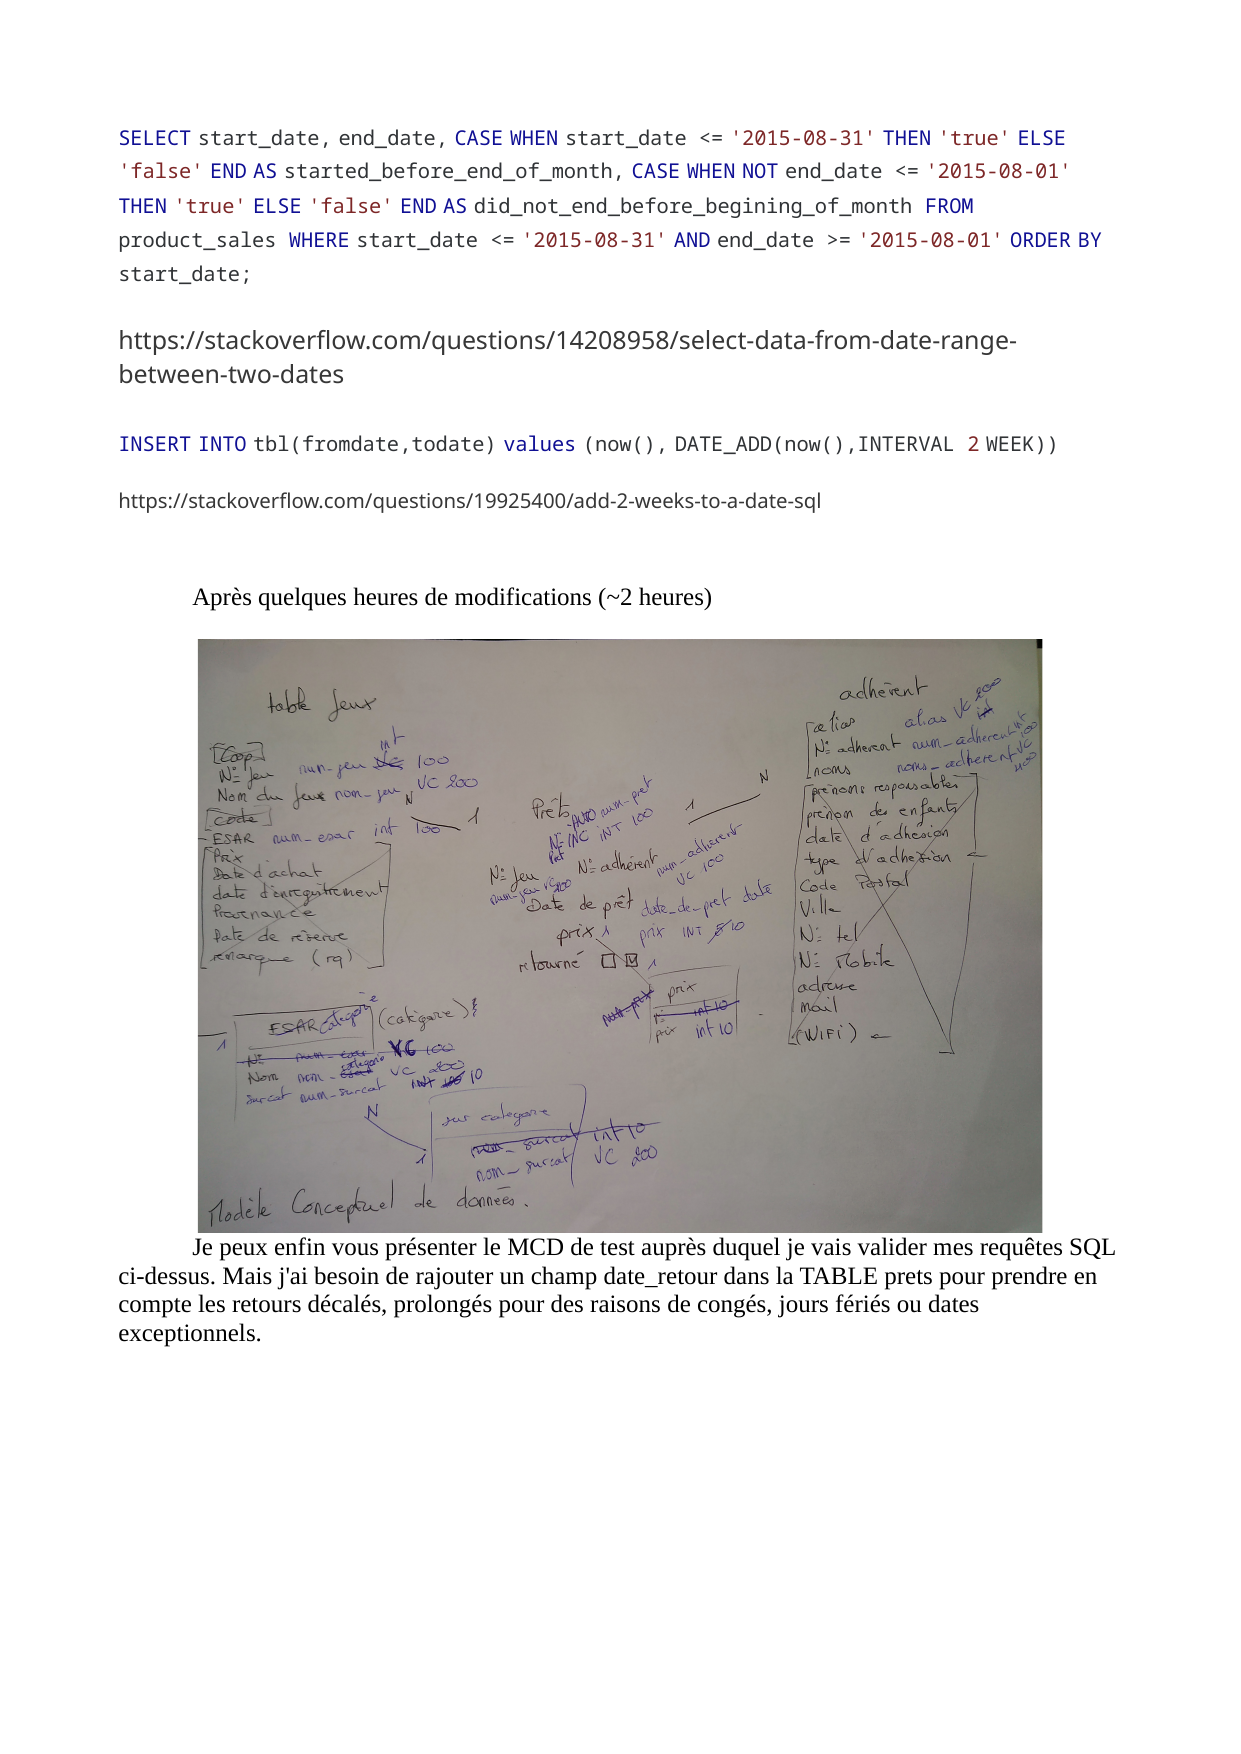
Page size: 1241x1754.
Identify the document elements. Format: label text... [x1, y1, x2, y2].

text Après quelques heures de modifications (~2 heures) [118, 582, 1122, 611]
text INSERT INTO tbl(fromdate,todate) values (now(), DATE_ADD(now(),INTERVAL 2 WEEK)) [118, 425, 1122, 459]
text Je peux enfin vous présenter le MCD de test auprès duquel je vais valider mes requêtes SQL ci-dessus. Mais j'ai besoin de rajouter un champ date_retour dans la TABLE prets pour prendre en compte les retours décalés, prolongés pour des raisons de congés, jours fériés ou dates exceptionnels. [118, 640, 1122, 1347]
text SELECT start_date, end_date, CASE WHEN start_date <= '2015-08-31' THEN 'true' ELSE 'false' END AS started_before_end_of_month, CASE WHEN NOT end_date <= '2015-08-01' THEN 'true' ELSE 'false' END AS did_not_end_before_begining_of_month FROM product_sales WHERE start_date <= '2015-08-31' AND end_date >= '2015-08-01' ORDER BY start_date; [118, 118, 1122, 288]
text https://stackoverflow.com/questions/19925400/add-2-weeks-to-a-date-sql [118, 486, 1122, 514]
picture [197, 639, 1043, 1233]
text https://stackoverflow.com/questions/14208958/select-data-from-date-range-between-two-dates [118, 322, 1122, 391]
